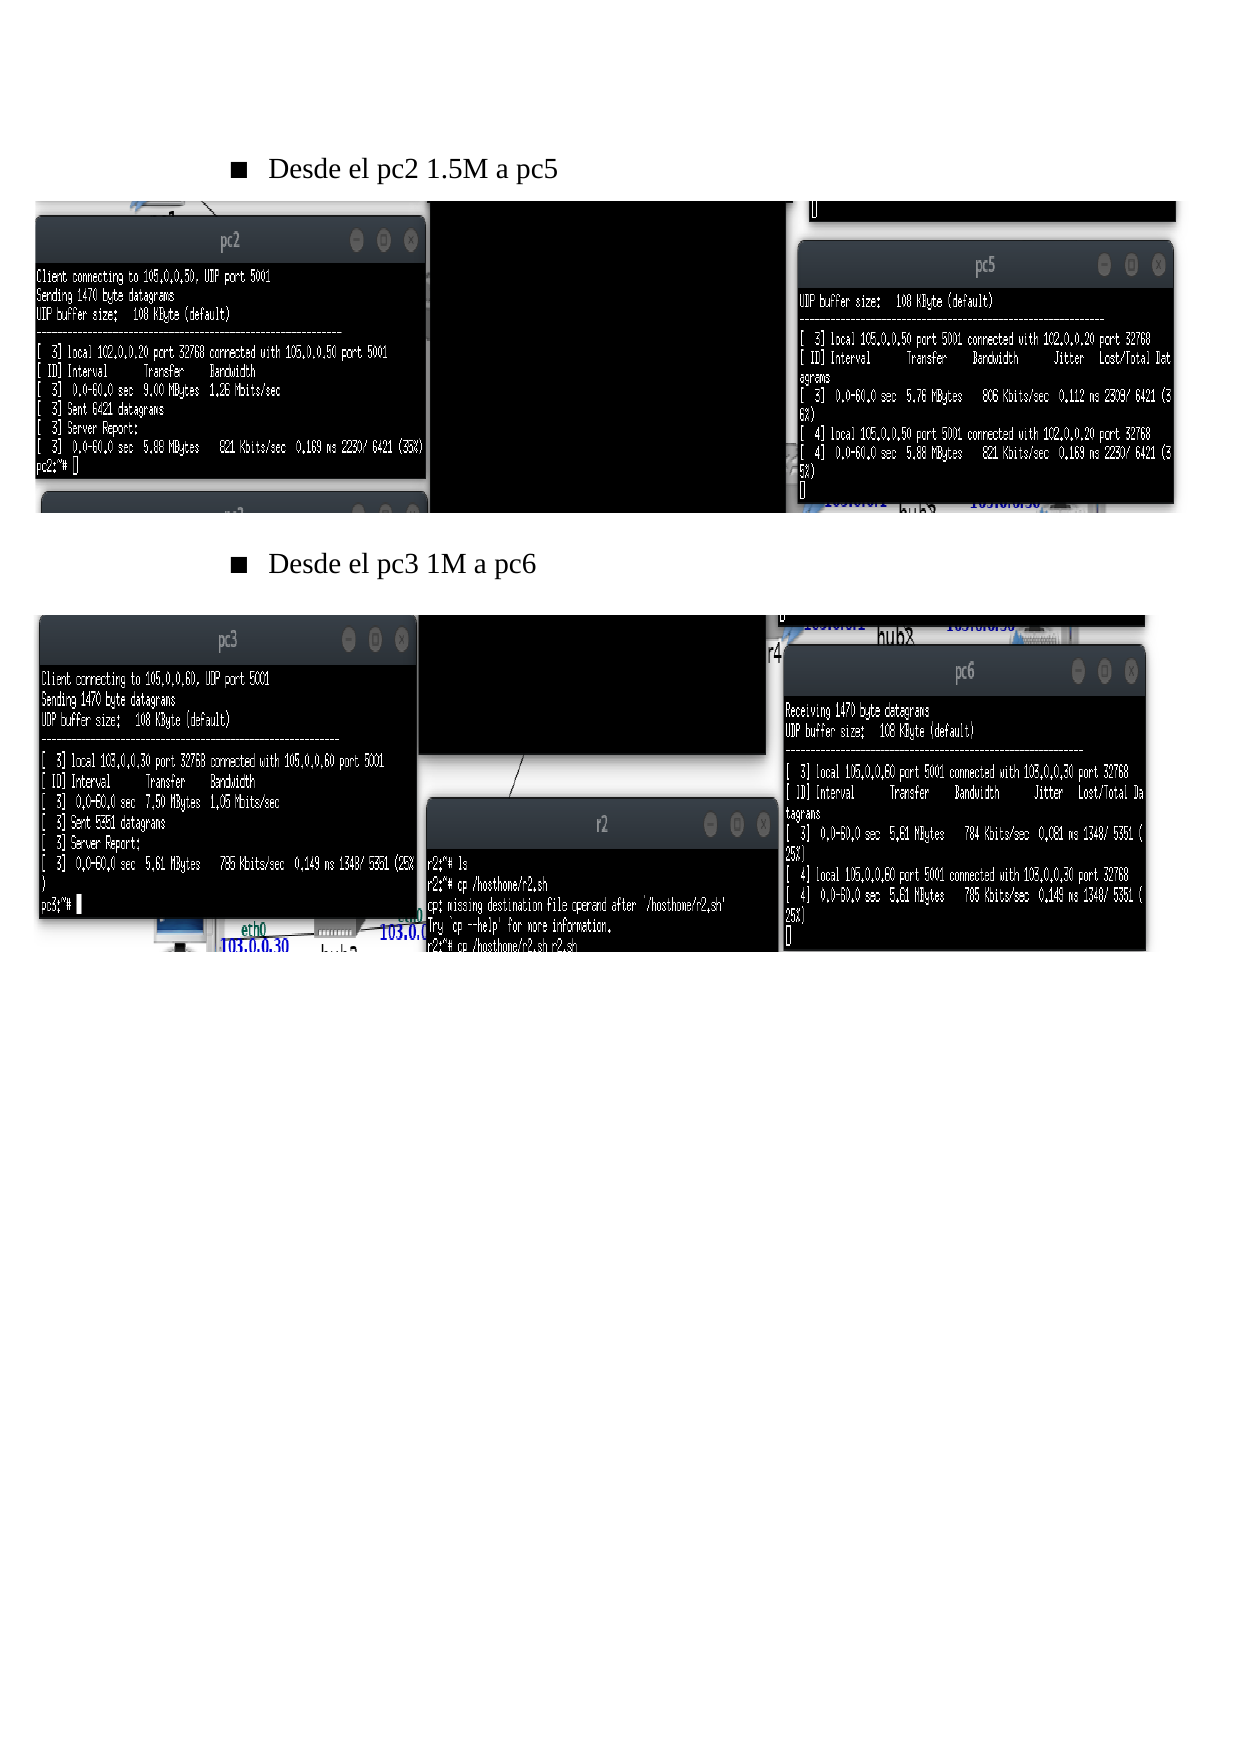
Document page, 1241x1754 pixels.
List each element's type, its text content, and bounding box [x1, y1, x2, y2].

list Desde el pc3 1M a pc6 [231, 546, 1122, 580]
picture [35, 201, 1192, 513]
picture [33, 615, 1144, 952]
list Desde el pc2 1.5M a pc5 [231, 152, 1122, 185]
